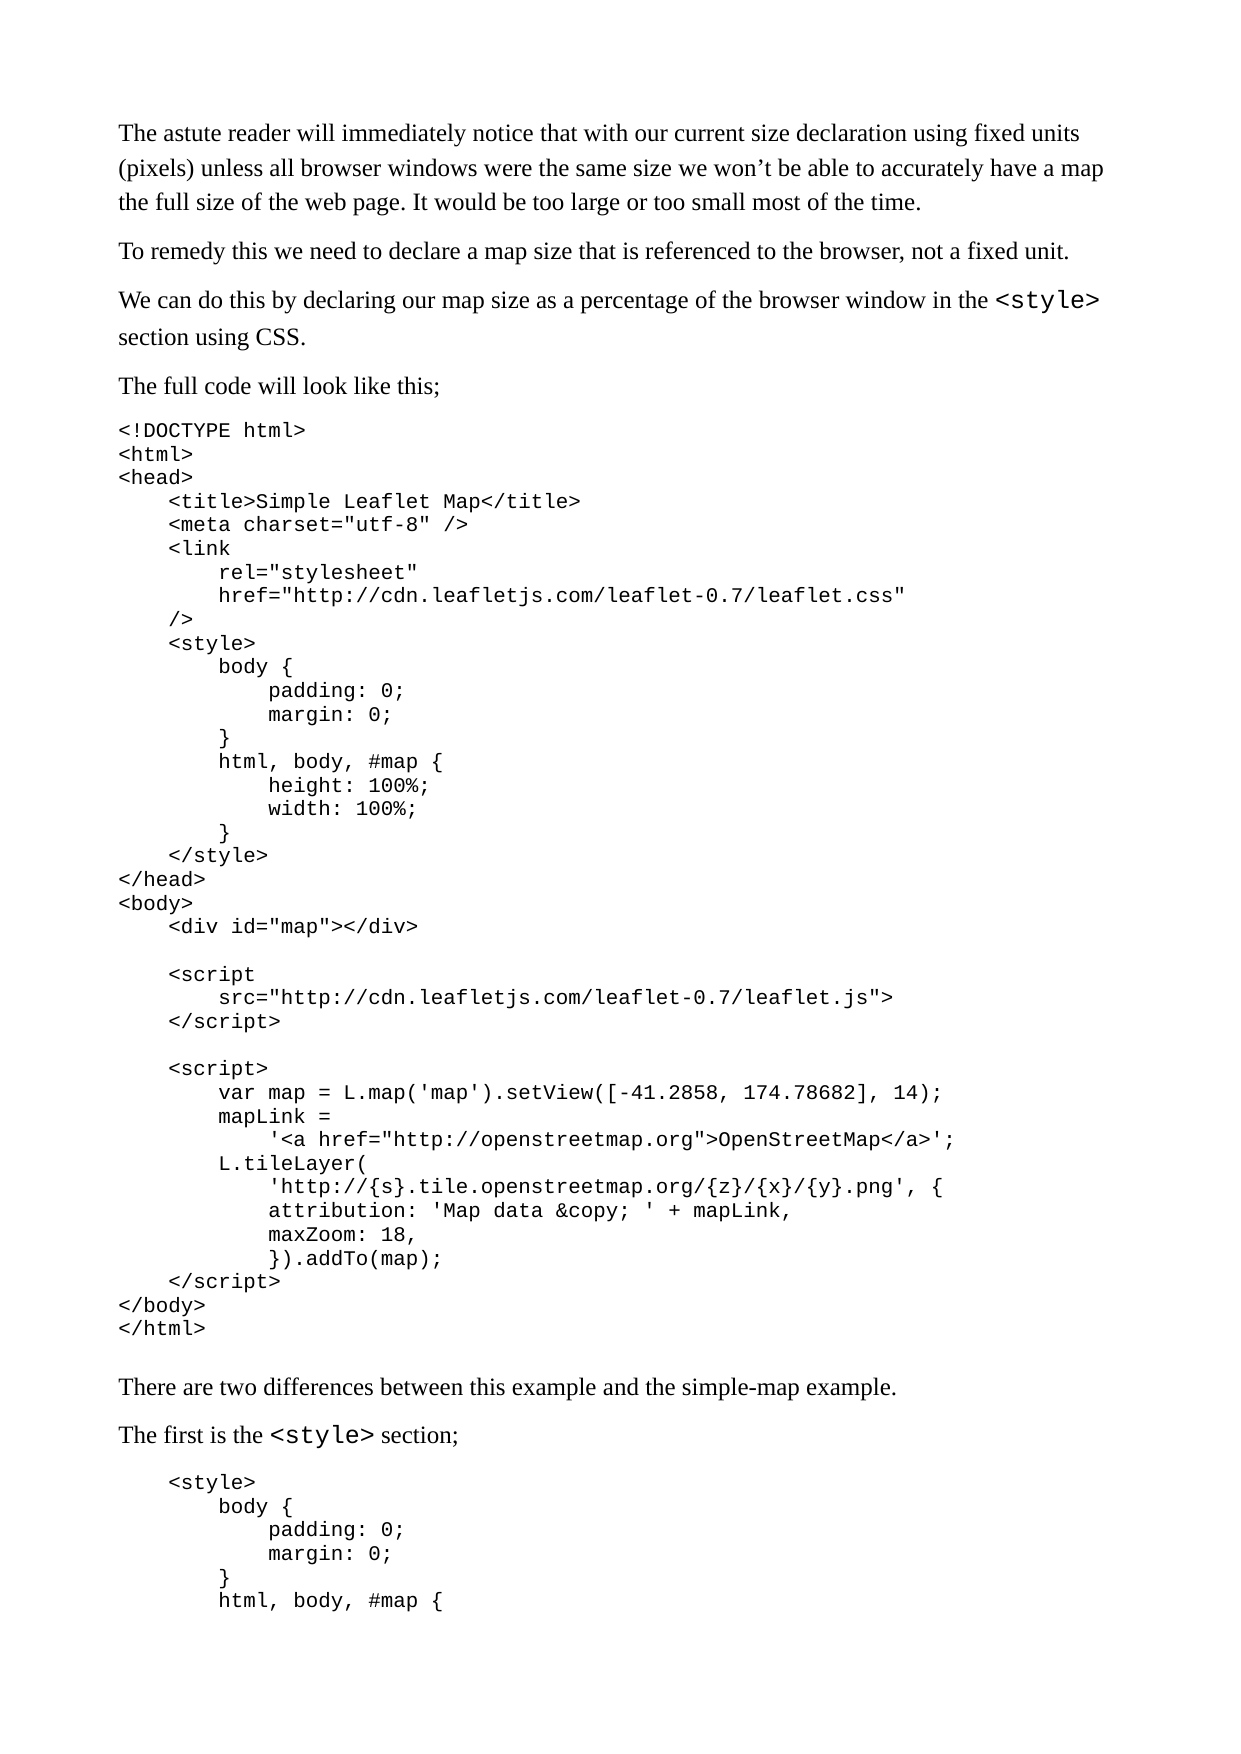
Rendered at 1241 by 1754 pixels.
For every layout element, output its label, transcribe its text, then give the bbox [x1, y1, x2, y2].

text <div id="map"></div> [118, 916, 1122, 940]
text attribution: 'Map data &copy; ' + mapLink, [118, 1200, 1122, 1224]
text <html> [118, 443, 1122, 467]
text There are two differences between this example and the simple-map example. [118, 1372, 1122, 1400]
text <body> [118, 893, 1122, 916]
text } [118, 822, 1122, 846]
text padding: 0; [118, 1519, 1122, 1543]
text <script [118, 964, 1122, 987]
text To remedy this we need to declare a map size that is referenced to the browser, not a fixed unit. [118, 236, 1122, 265]
text <head> [118, 467, 1122, 491]
text width: 100%; [118, 798, 1122, 822]
text var map = L.map('map').setView([-41.2858, 174.78682], 14); [118, 1082, 1122, 1106]
text html, body, #map { [118, 751, 1122, 774]
text <meta charset="utf-8" /> [118, 514, 1122, 538]
text L.tileLayer( [118, 1153, 1122, 1177]
text padding: 0; [118, 680, 1122, 704]
text We can do this by declaring our map size as a percentage of the browser window in the <style> section using CSS. [118, 285, 1122, 351]
text </script> [118, 1271, 1122, 1295]
text } [118, 1567, 1122, 1590]
text rel="stylesheet" [118, 562, 1122, 585]
text </head> [118, 869, 1122, 893]
text mapLink = [118, 1106, 1122, 1129]
text /> [118, 609, 1122, 633]
text height: 100%; [118, 774, 1122, 798]
text margin: 0; [118, 704, 1122, 727]
text The astute reader will immediately notice that with our current size declaration using fixed units (pixels) unless all browser windows were the same size we won’t be able to accurately have a map the full size of the web page. It would be too large or too small most of the time. [118, 118, 1122, 216]
text </style> [118, 846, 1122, 869]
text </body> [118, 1295, 1122, 1318]
text </html> [118, 1318, 1122, 1342]
text html, body, #map { [118, 1590, 1122, 1614]
text } [118, 727, 1122, 751]
text maxZoom: 18, [118, 1224, 1122, 1247]
text <!DOCTYPE html> [118, 420, 1122, 443]
text The full code will look like this; [118, 371, 1122, 399]
text <style> [118, 633, 1122, 656]
text body { [118, 656, 1122, 680]
text 'http://{s}.tile.openstreetmap.org/{z}/{x}/{y}.png', { [118, 1177, 1122, 1200]
text href="http://cdn.leafletjs.com/leaflet-0.7/leaflet.css" [118, 585, 1122, 609]
text <title>Simple Leaflet Map</title> [118, 491, 1122, 514]
text <script> [118, 1058, 1122, 1082]
text margin: 0; [118, 1543, 1122, 1567]
text </script> [118, 1011, 1122, 1035]
text The first is the <style> section; [118, 1421, 1122, 1451]
text <link [118, 538, 1122, 562]
text }).addTo(map); [118, 1247, 1122, 1271]
text src="http://cdn.leafletjs.com/leaflet-0.7/leaflet.js"> [118, 987, 1122, 1011]
text body { [118, 1496, 1122, 1519]
text <style> [118, 1472, 1122, 1496]
text '<a href="http://openstreetmap.org">OpenStreetMap</a>'; [118, 1129, 1122, 1153]
